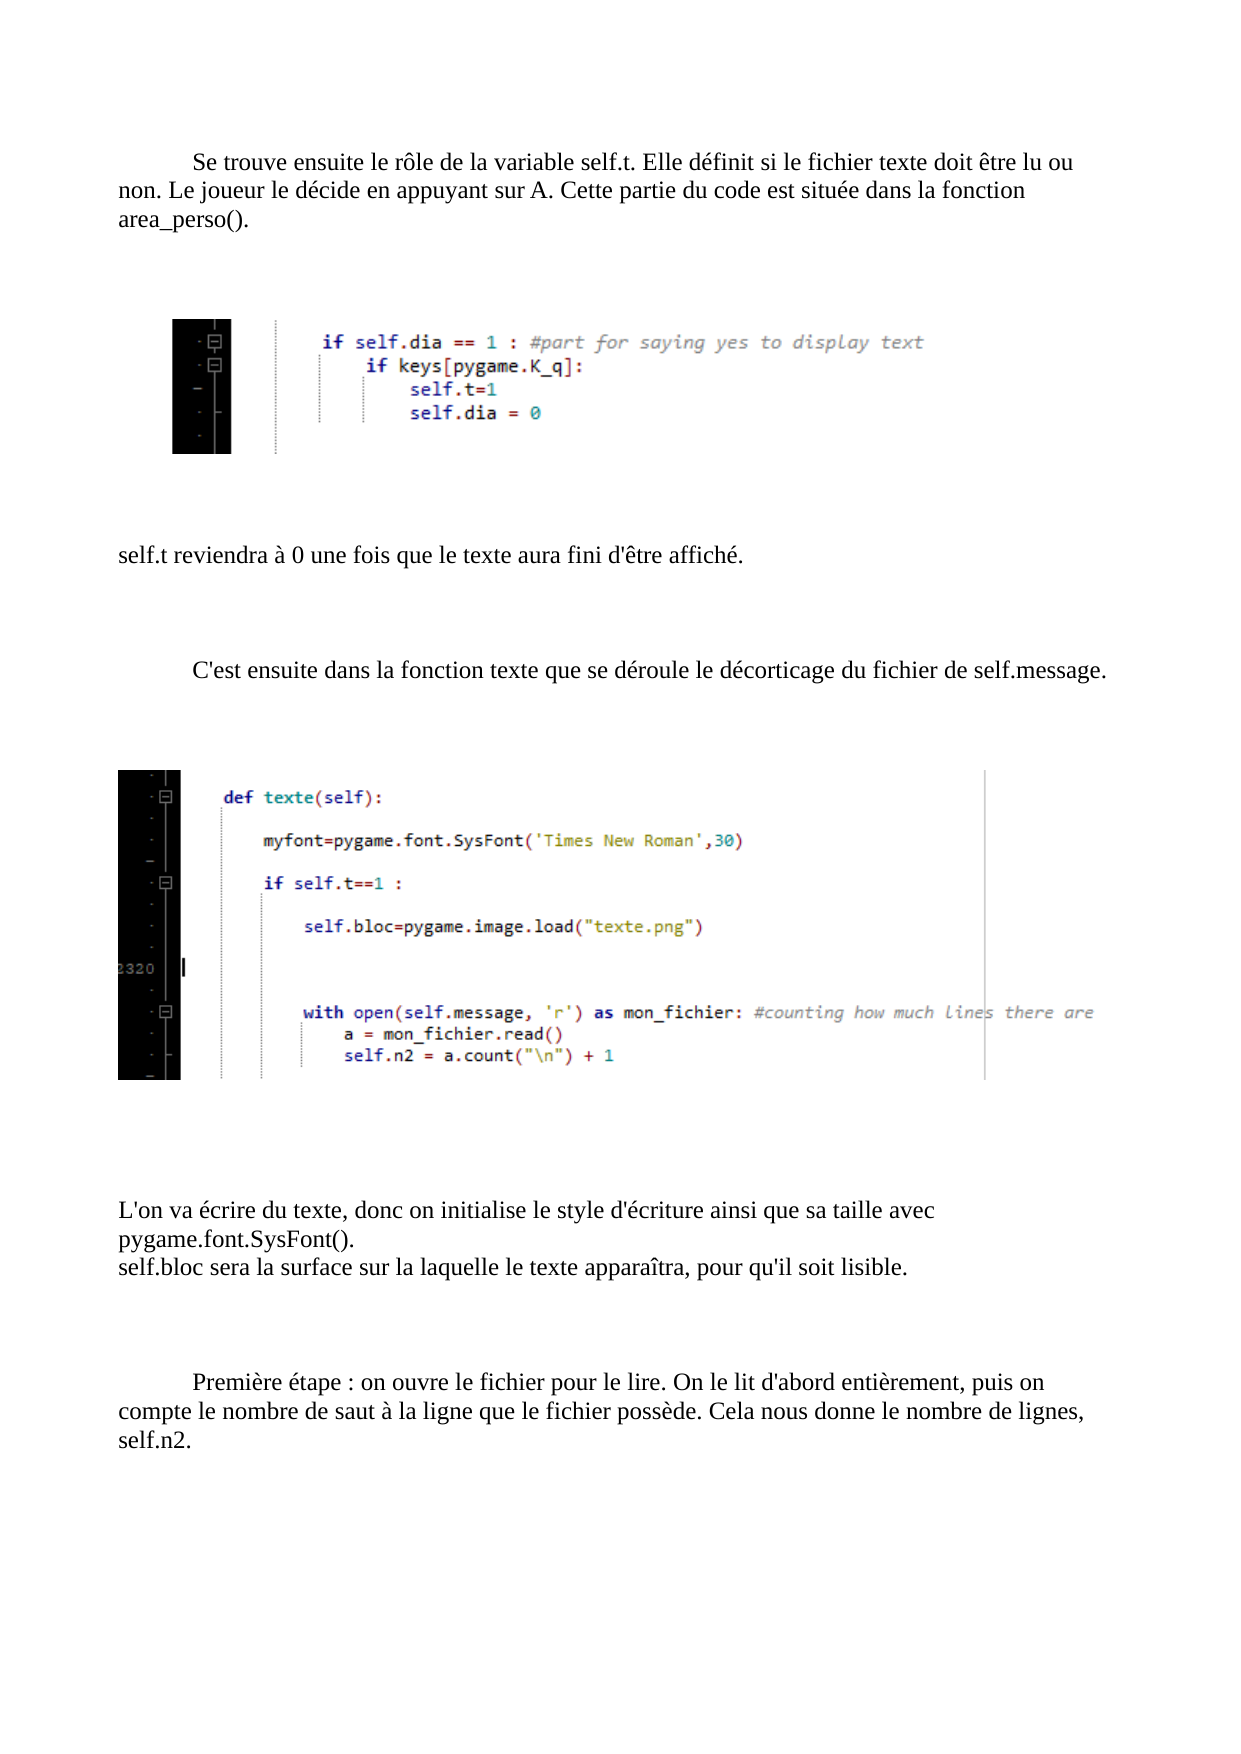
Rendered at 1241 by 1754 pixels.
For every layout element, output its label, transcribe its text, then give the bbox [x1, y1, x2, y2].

text Se trouve ensuite le rôle de la variable self.t. Elle définit si le fichier texte doit être lu ou non. Le joueur le décide en appuyant sur A. Cette partie du code est située dans la fonction area_perso(). [118, 147, 1122, 233]
text self.t reviendra à 0 une fois que le texte aura fini d'être affiché. [118, 540, 1122, 569]
picture [172, 319, 990, 454]
text L'on va écrire du texte, donc on initialise le style d'écriture ainsi que sa taille avec pygame.font.SysFont(). [118, 1195, 1122, 1252]
text C'est ensuite dans la fonction texte que se déroule le décorticage du fichier de self.message. [118, 655, 1122, 684]
text self.bloc sera la surface sur la laquelle le texte apparaîtra, pour qu'il soit lisible. [118, 1252, 1122, 1281]
picture [118, 770, 1123, 1080]
text Première étape : on ouvre le fichier pour le lire. On le lit d'abord entièrement, puis on compte le nombre de saut à la ligne que le fichier possède. Cela nous donne le nombre de lignes, self.n2. [118, 1367, 1122, 1454]
